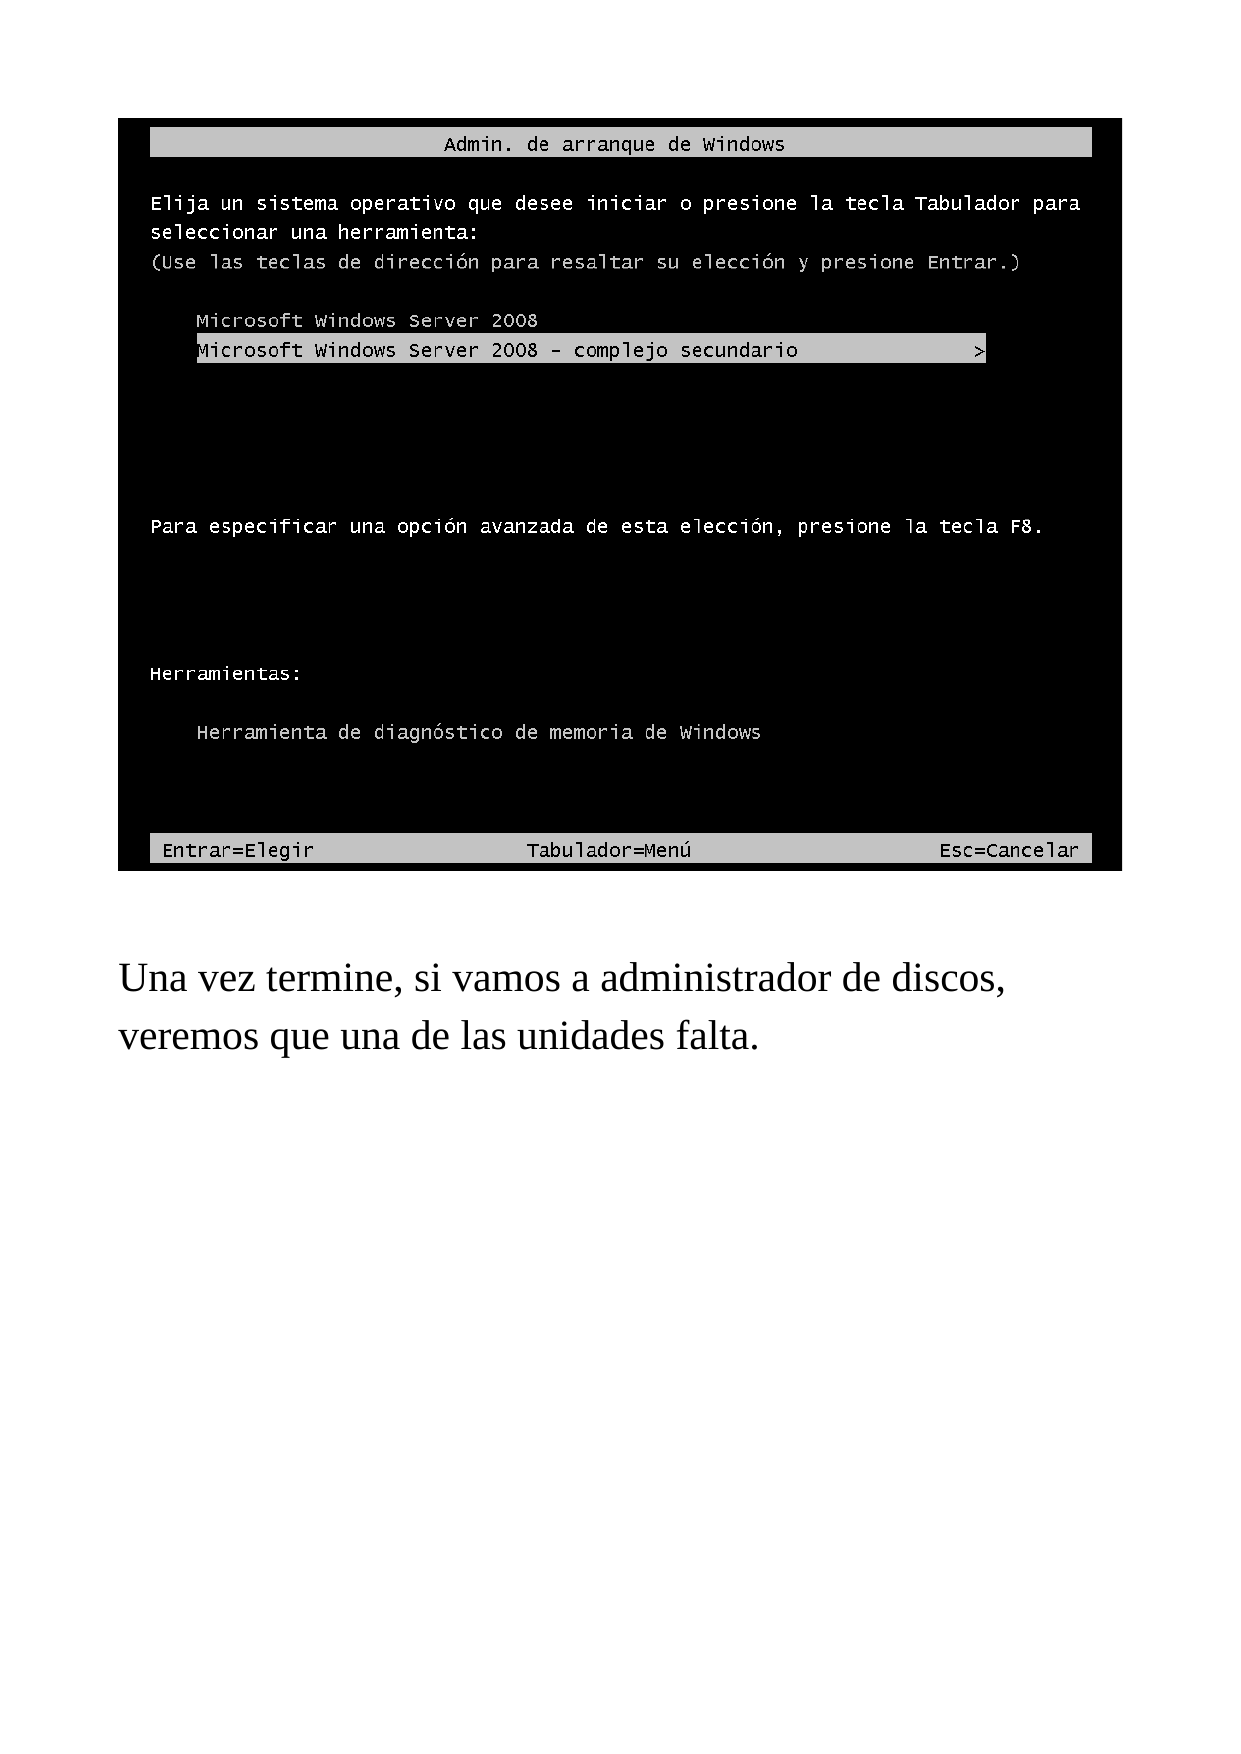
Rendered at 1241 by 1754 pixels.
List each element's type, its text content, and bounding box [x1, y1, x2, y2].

picture [118, 118, 1123, 871]
text Una vez termine, si vamos a administrador de discos, veremos que una de las unidades falta. [118, 953, 1122, 1058]
